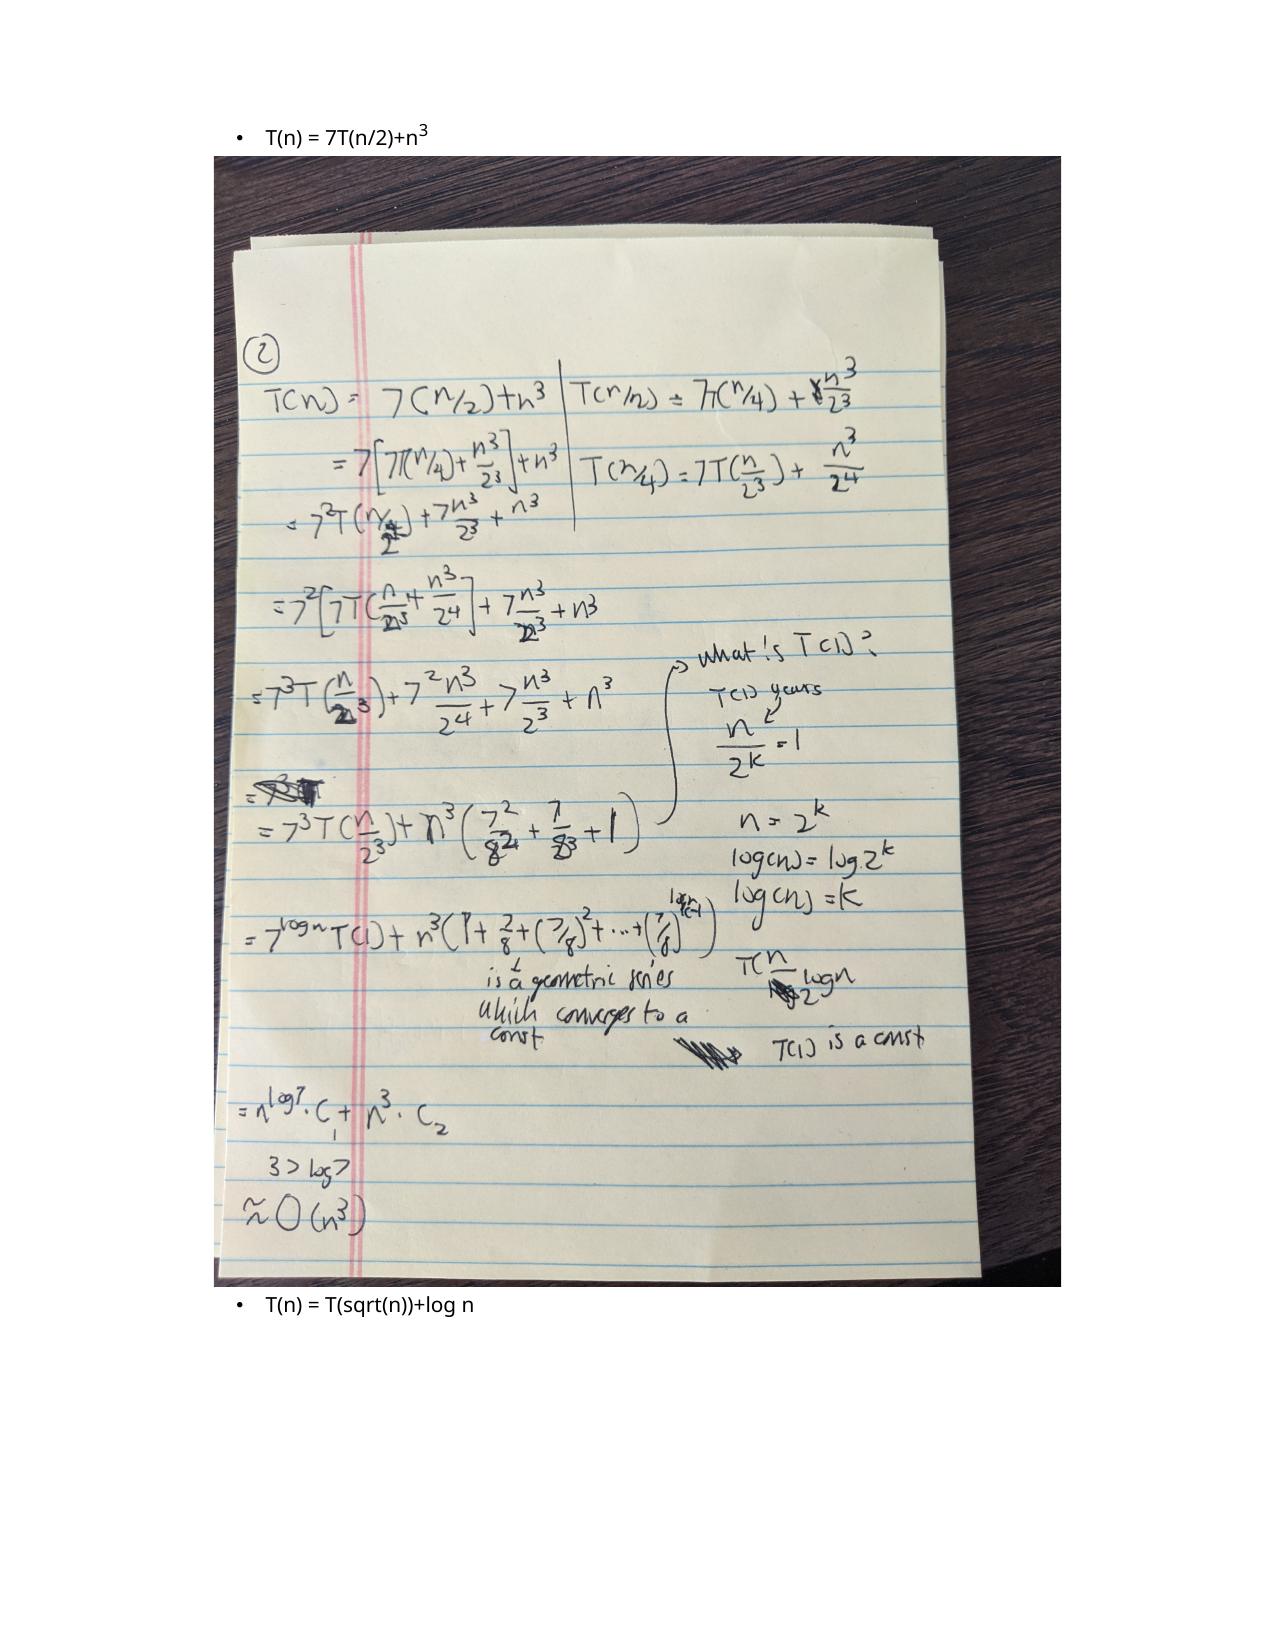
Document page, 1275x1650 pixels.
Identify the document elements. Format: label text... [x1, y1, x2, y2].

list T(n) = T(sqrt(n))+log n [236, 524, 1157, 1319]
list T(n) = 7T(n/2)+n3 [236, 118, 1157, 151]
picture [213, 156, 1062, 1287]
